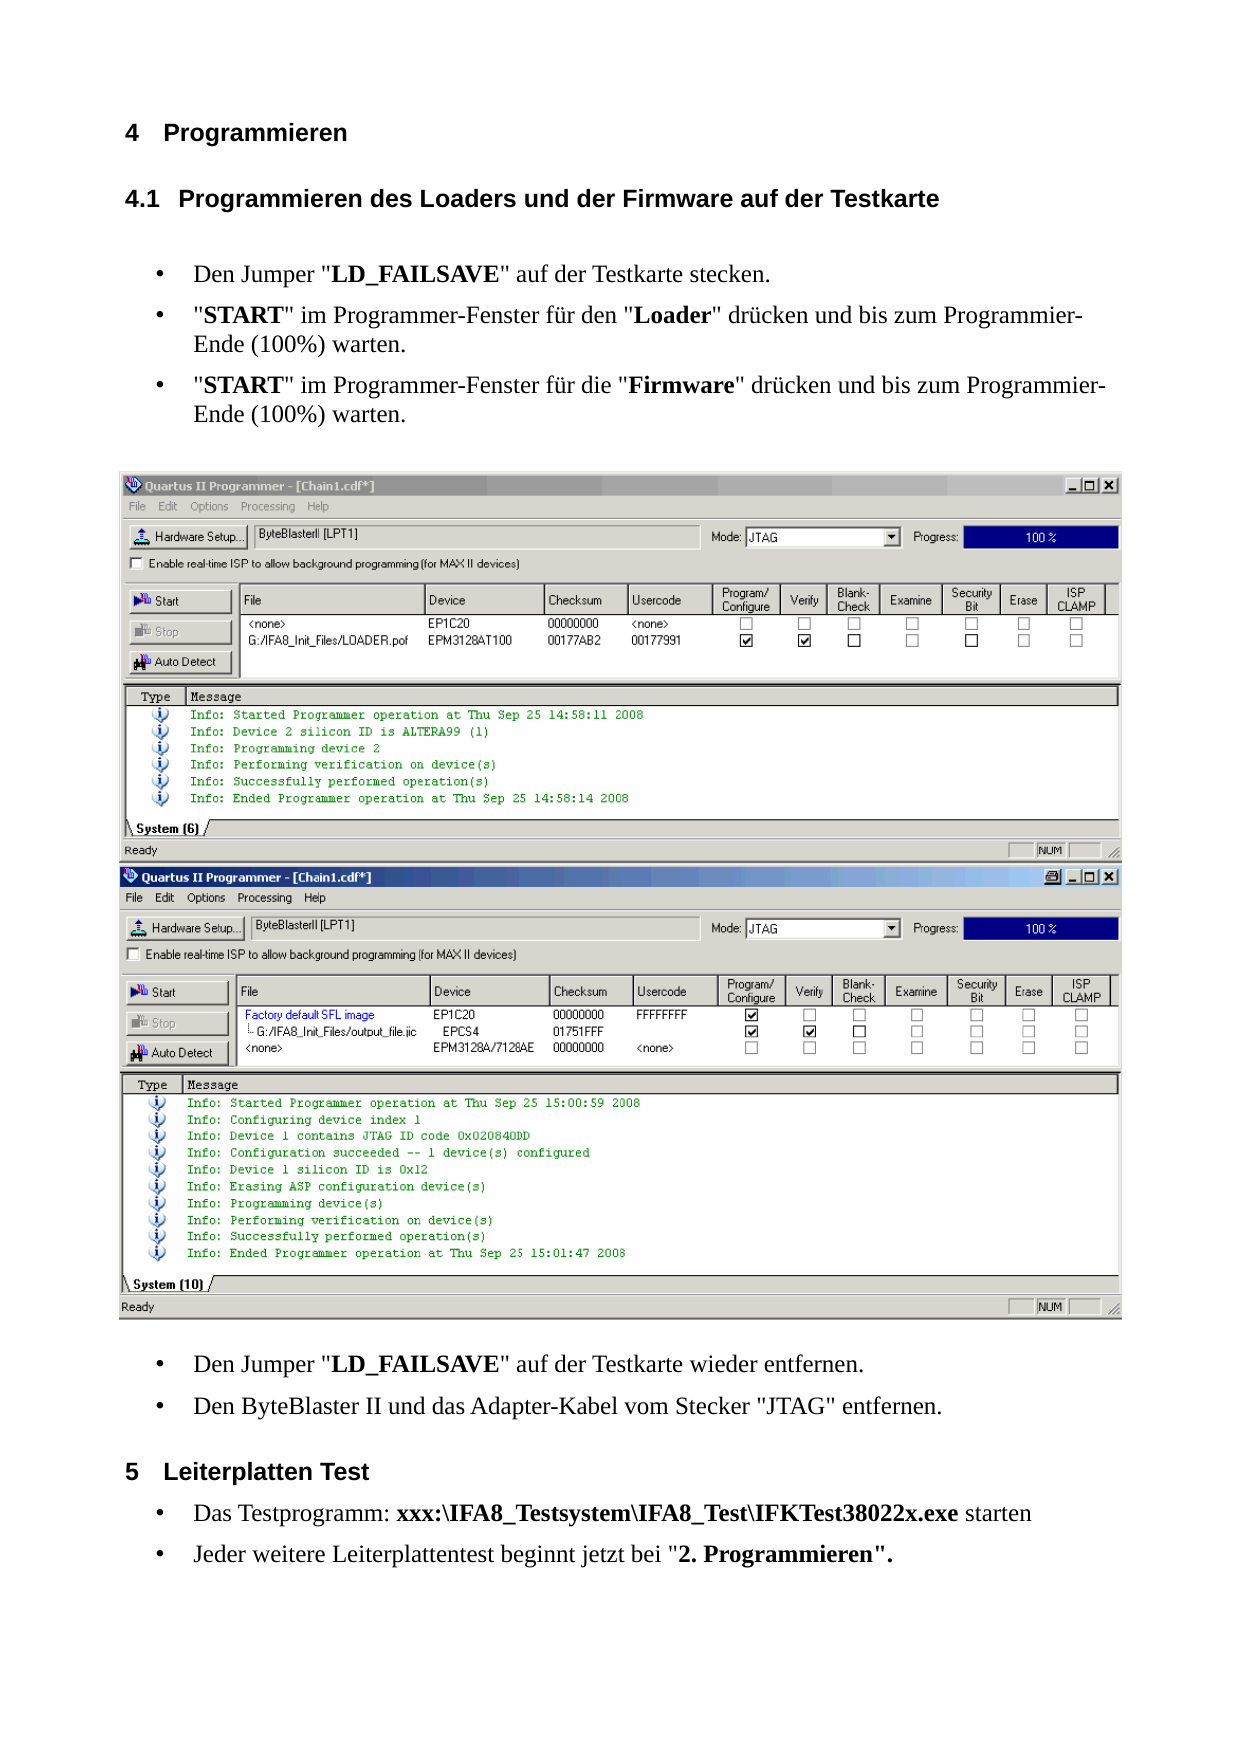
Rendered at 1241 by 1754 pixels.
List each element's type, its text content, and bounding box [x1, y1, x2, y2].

subtitle Programmieren des Loaders und der Firmware auf der Testkarte [118, 184, 1122, 213]
subtitle Leiterplatten Test [118, 1457, 1122, 1486]
list "START" im Programmer-Fenster für die "Firmware" drücken und bis zum Programmier-Ende (100%) warten. [156, 370, 1122, 428]
subtitle Programmieren [118, 118, 1122, 147]
picture [118, 469, 1123, 1321]
list "START" im Programmer-Fenster für den "Loader" drücken und bis zum Programmier-Ende (100%) warten. [156, 300, 1122, 358]
list Jeder weitere Leiterplattentest beginnt jetzt bei "2. Programmieren". [156, 1539, 1122, 1568]
list Den Jumper "LD_FAILSAVE" auf der Testkarte stecken. [156, 259, 1122, 288]
list Das Testprogramm: xxx:\IFA8_Testsystem\IFA8_Test\IFKTest38022x.exe starten [156, 1498, 1122, 1527]
list Den Jumper "LD_FAILSAVE" auf der Testkarte wieder entfernen. [156, 1349, 1122, 1378]
list Den ByteBlaster II und das Adapter-Kabel vom Stecker "JTAG" entfernen. [156, 1391, 1122, 1419]
